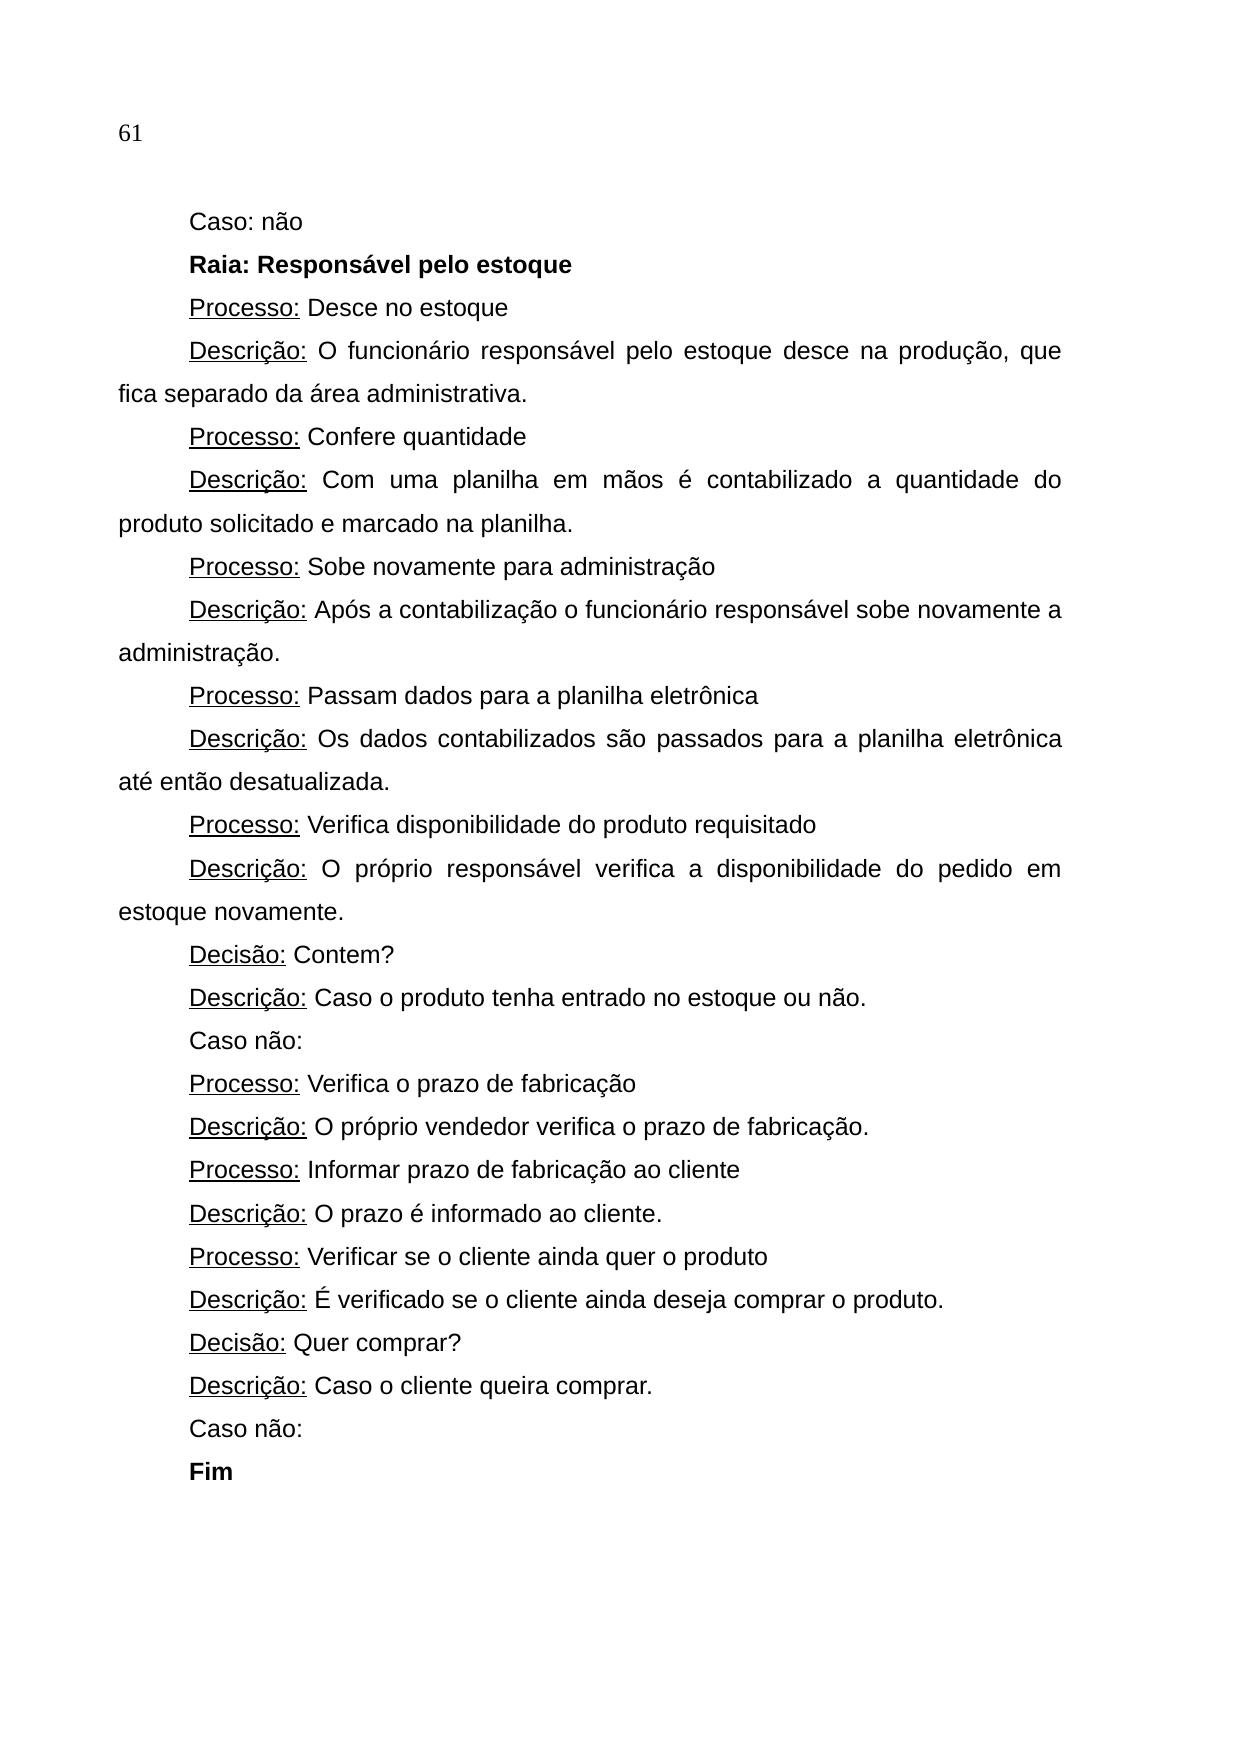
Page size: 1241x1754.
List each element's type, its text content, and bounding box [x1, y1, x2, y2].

text Descrição: Caso o produto tenha entrado no estoque ou não. [118, 983, 1063, 1012]
text Processo: Passam dados para a planilha eletrônica [118, 681, 1063, 710]
text Processo: Verifica disponibilidade do produto requisitado [118, 810, 1063, 839]
text Caso: não [118, 207, 1063, 235]
text Decisão: Contem? [118, 940, 1063, 968]
text Caso não: [118, 1026, 1063, 1055]
text Descrição: O próprio vendedor verifica o prazo de fabricação. [118, 1112, 1063, 1141]
text Raia: Responsável pelo estoque [118, 250, 1063, 278]
text Processo: Verificar se o cliente ainda quer o produto [118, 1242, 1063, 1270]
text Processo: Sobe novamente para administração [118, 552, 1063, 580]
text Descrição: O funcionário responsável pelo estoque desce na produção, que fica separado da área administrativa. [118, 336, 1063, 408]
text Descrição: Após a contabilização o funcionário responsável sobe novamente a administração. [118, 595, 1063, 667]
text Processo: Informar prazo de fabricação ao cliente [118, 1155, 1063, 1184]
text Processo: Confere quantidade [118, 422, 1063, 451]
text Caso não: [118, 1414, 1063, 1443]
text Processo: Verifica o prazo de fabricação [118, 1069, 1063, 1098]
text Descrição: O prazo é informado ao cliente. [118, 1198, 1063, 1227]
text Fim [118, 1457, 1063, 1486]
text Descrição: Com uma planilha em mãos é contabilizado a quantidade do produto solicitado e marcado na planilha. [118, 465, 1063, 537]
text Processo: Desce no estoque [118, 293, 1063, 322]
text Descrição: O próprio responsável verifica a disponibilidade do pedido em estoque novamente. [118, 853, 1063, 925]
text Descrição: É verificado se o cliente ainda deseja comprar o produto. [118, 1285, 1063, 1313]
text Descrição: Caso o cliente queira comprar. [118, 1371, 1063, 1400]
text Descrição: Os dados contabilizados são passados para a planilha eletrônica até então desatualizada. [118, 724, 1063, 796]
text Decisão: Quer comprar? [118, 1328, 1063, 1357]
